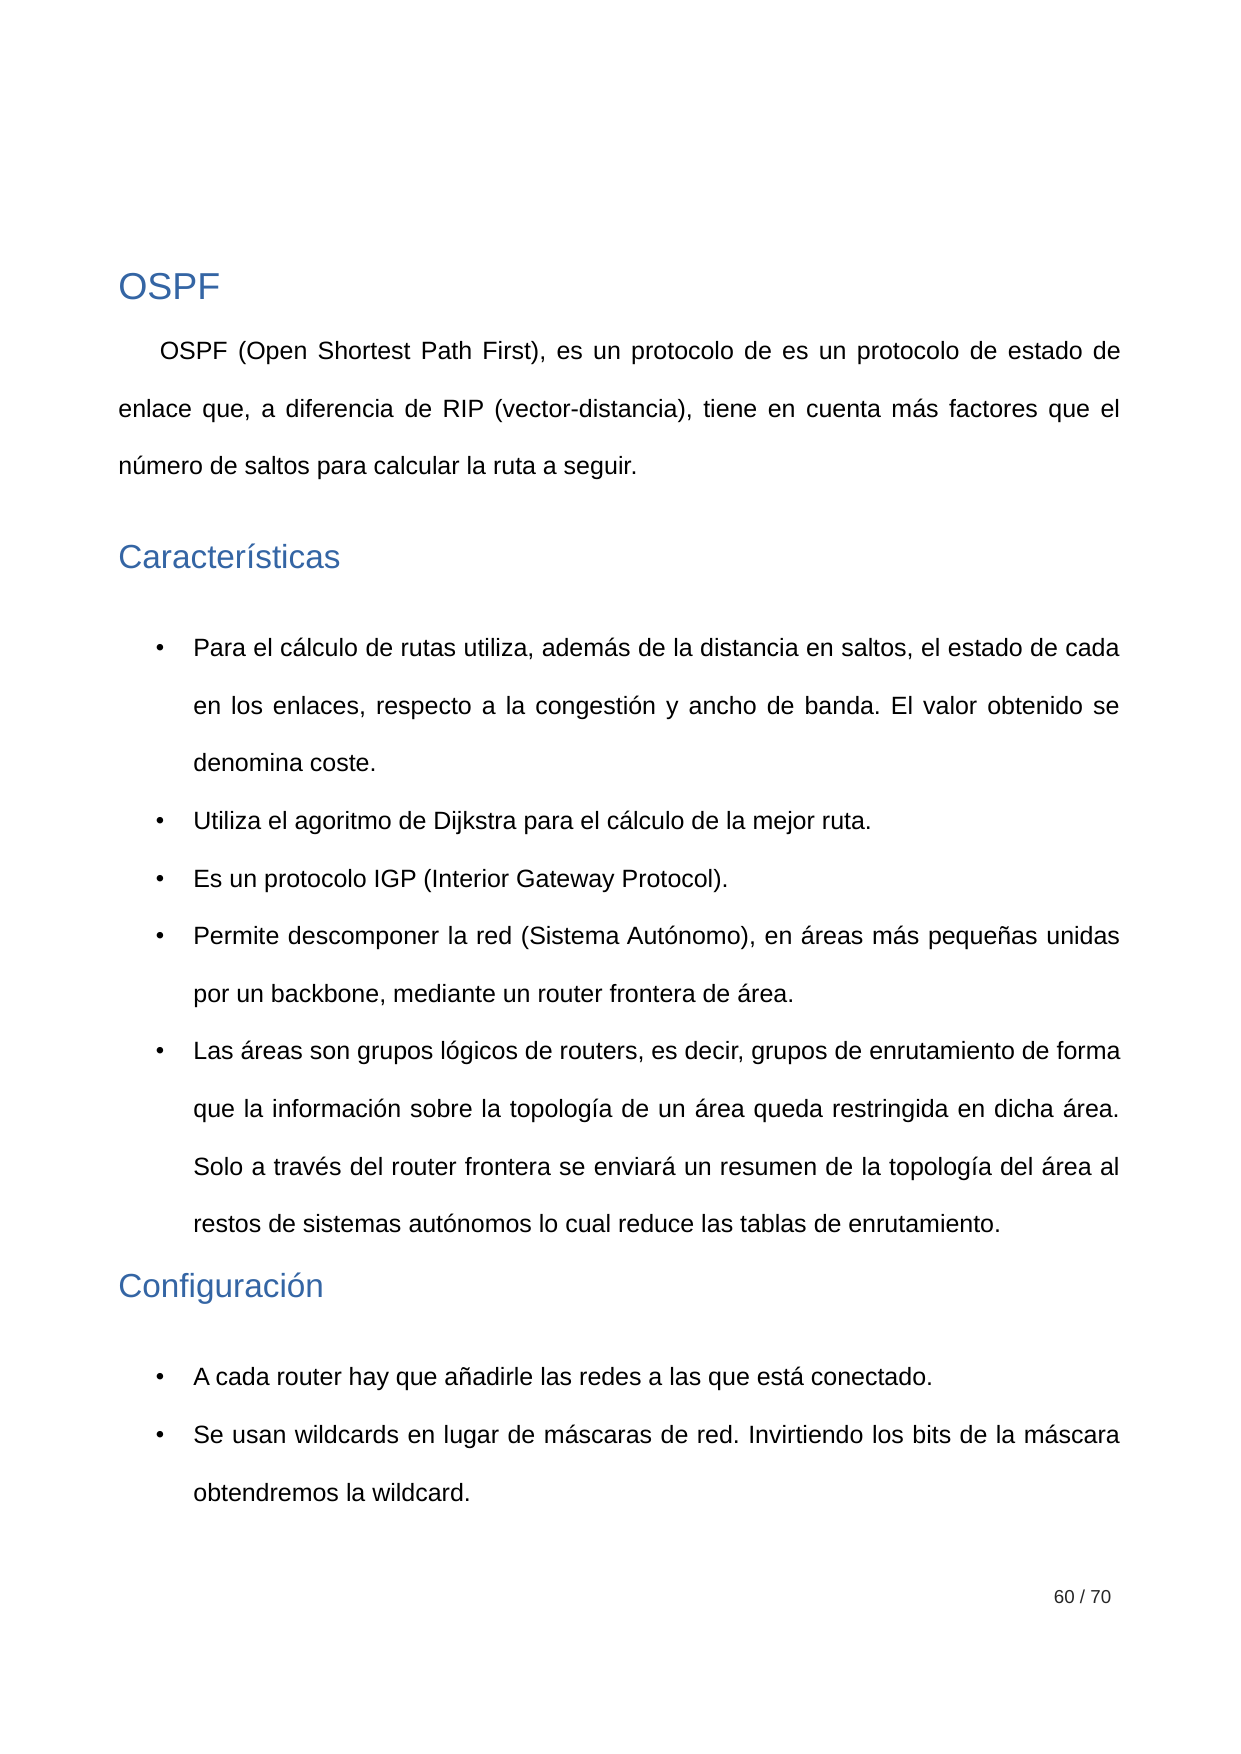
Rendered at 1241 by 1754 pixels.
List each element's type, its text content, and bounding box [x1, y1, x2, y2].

list Se usan wildcards en lugar de máscaras de red. Invirtiendo los bits de la máscara obtendremos la wildcard. [156, 1420, 1122, 1506]
list Permite descomponer la red (Sistema Autónomo), en áreas más pequeñas unidas por un backbone, mediante un router frontera de área. [156, 921, 1122, 1008]
list Para el cálculo de rutas utiliza, además de la distancia en saltos, el estado de cada en los enlaces, respecto a la congestión y ancho de banda. El valor obtenido se denomina coste. [156, 633, 1122, 777]
list Utiliza el agoritmo de Dijkstra para el cálculo de la mejor ruta. [156, 806, 1122, 835]
text OSPF (Open Shortest Path First), es un protocolo de es un protocolo de estado de enlace que, a diferencia de RIP (vector-distancia), tiene en cuenta más factores que el número de saltos para calcular la ruta a seguir. [118, 336, 1122, 480]
text Configuración [118, 1266, 1122, 1305]
list Es un protocolo IGP (Interior Gateway Protocol). [156, 863, 1122, 892]
list Las áreas son grupos lógicos de routers, es decir, grupos de enrutamiento de forma que la información sobre la topología de un área queda restringida en dicha área. Solo a través del router frontera se enviará un resumen de la topología del área al restos de sistemas autónomos lo cual reduce las tablas de enrutamiento. [156, 1036, 1122, 1238]
text Características [118, 537, 1122, 576]
text OSPF [118, 264, 1122, 307]
list A cada router hay que añadirle las redes a las que está conectado. [156, 1362, 1122, 1391]
